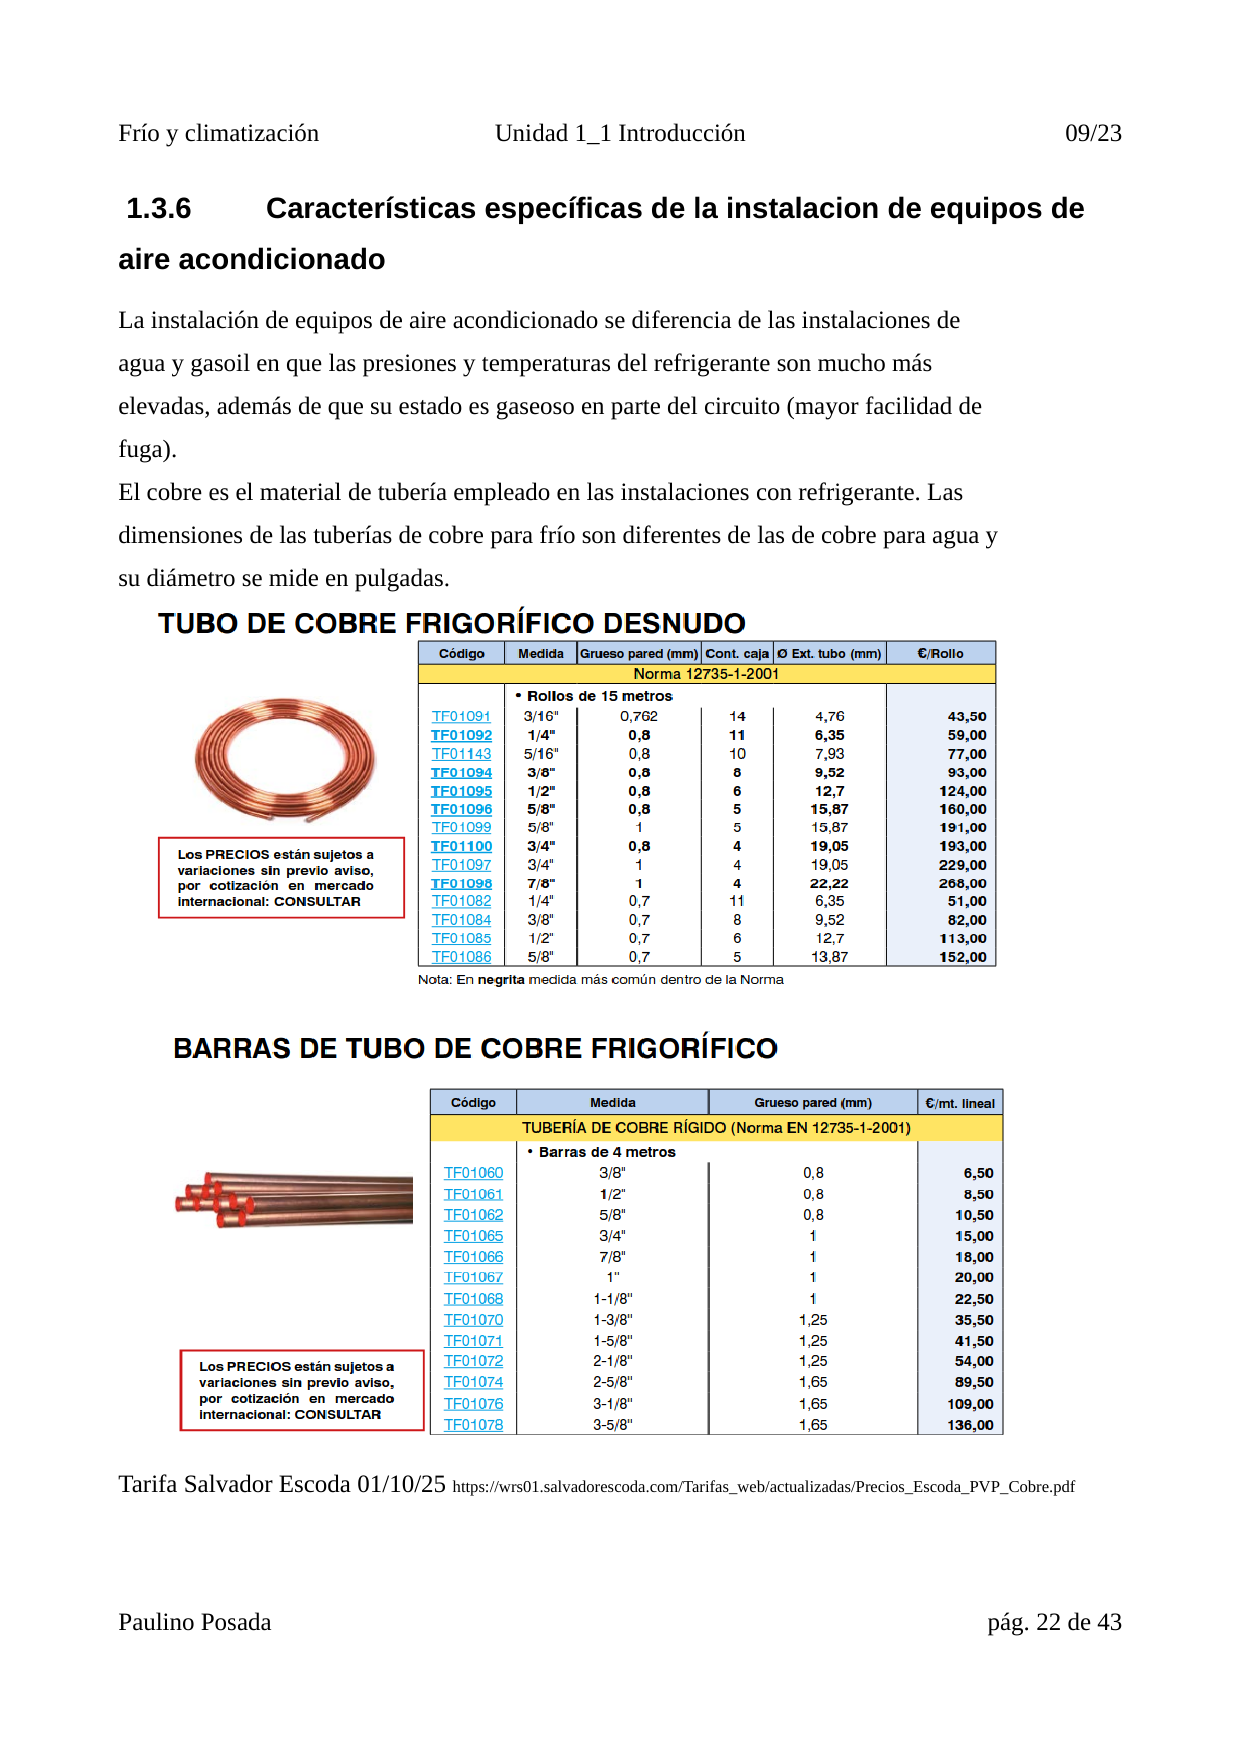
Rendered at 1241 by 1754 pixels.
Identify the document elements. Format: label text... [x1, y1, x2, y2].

text La instalación de equipos de aire acondicionado se diferencia de las instalaciones de [118, 305, 1122, 333]
text su diámetro se mide en pulgadas. [118, 563, 1122, 592]
picture [152, 606, 1004, 991]
picture [168, 1029, 1014, 1435]
text El cobre es el material de tubería empleado en las instalaciones con refrigerante. Las [118, 477, 1122, 506]
text agua y gasoil en que las presiones y temperaturas del refrigerante son mucho más [118, 348, 1122, 377]
text dimensiones de las tuberías de cobre para frío son diferentes de las de cobre para agua y [118, 520, 1122, 549]
subtitle Características específicas de la instalacion de equipos de aire acondicionado [118, 191, 1122, 275]
text fuga). [118, 434, 1122, 463]
text elevadas, además de que su estado es gaseoso en parte del circuito (mayor facilidad de [118, 391, 1122, 420]
text Tarifa Salvador Escoda 01/10/25 https://wrs01.salvadorescoda.com/Tarifas_web/actualizadas/Precios_Escoda_PVP_Cobre.pdf [118, 1469, 1122, 1498]
